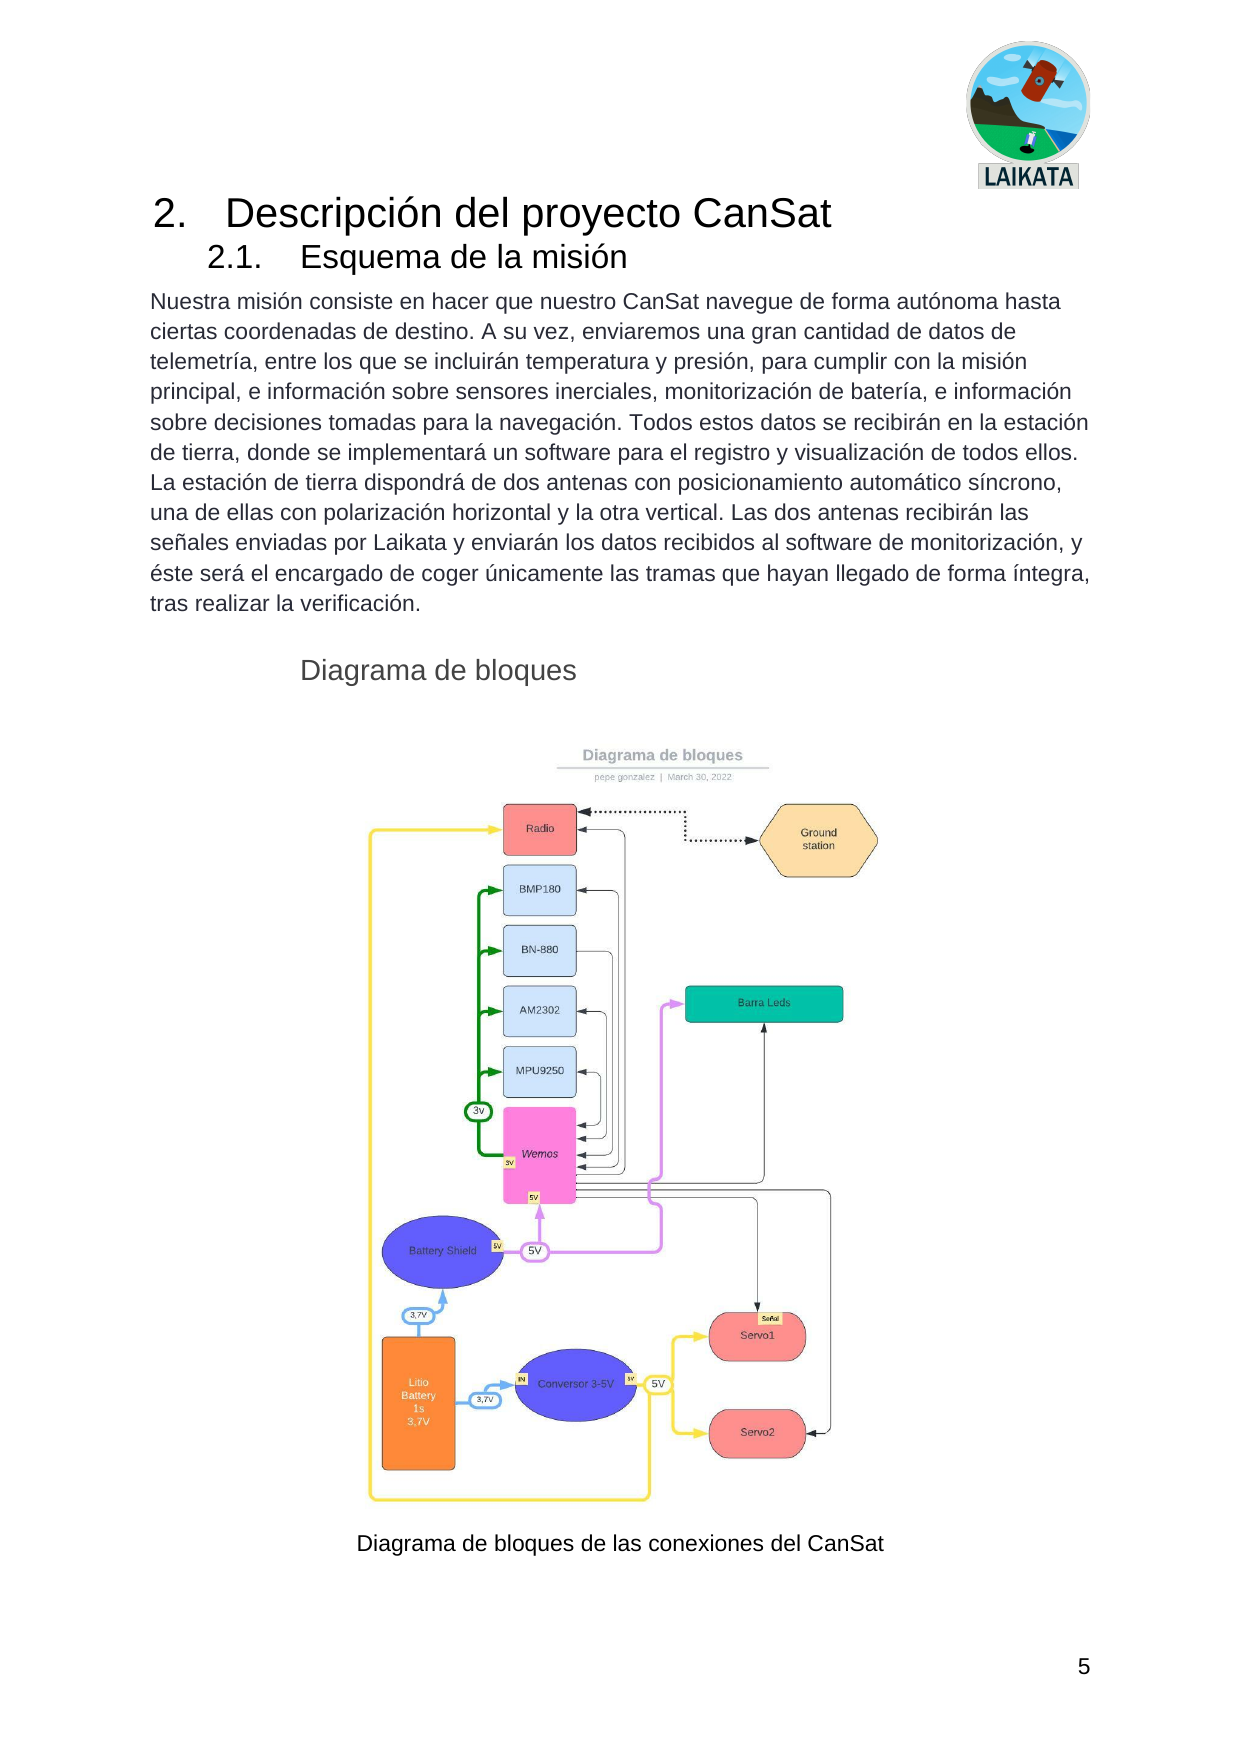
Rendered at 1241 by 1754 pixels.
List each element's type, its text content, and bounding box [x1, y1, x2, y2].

text Diagrama de bloques de las conexiones del CanSat [150, 1529, 1090, 1556]
subtitle Descripción del proyecto CanSat [187, 189, 1090, 237]
picture [296, 695, 944, 1526]
picture [966, 41, 1091, 189]
subtitle Esquema de la misión [262, 237, 1090, 275]
text Nuestra misión consiste en hacer que nuestro CanSat navegue de forma autónoma hasta ciertas coordenadas de destino. A su vez, enviaremos una gran cantidad de datos de telemetría, entre los que se incluirán temperatura y presión, para cumplir con la misión principal, e información sobre sensores inerciales, monitorización de batería, e información sobre decisiones tomadas para la navegación. Todos estos datos se recibirán en la estación de tierra, donde se implementará un software para el registro y visualización de todos ellos. La estación de tierra dispondrá de dos antenas con posicionamiento automático síncrono, una de ellas con polarización horizontal y la otra vertical. Las dos antenas recibirán las señales enviadas por Laikata y enviarán los datos recibidos al software de monitorización, y éste será el encargado de coger únicamente las tramas que hayan llegado de forma íntegra, tras realizar la verificación. [150, 288, 1090, 616]
subtitle Diagrama de bloques [300, 653, 1090, 687]
